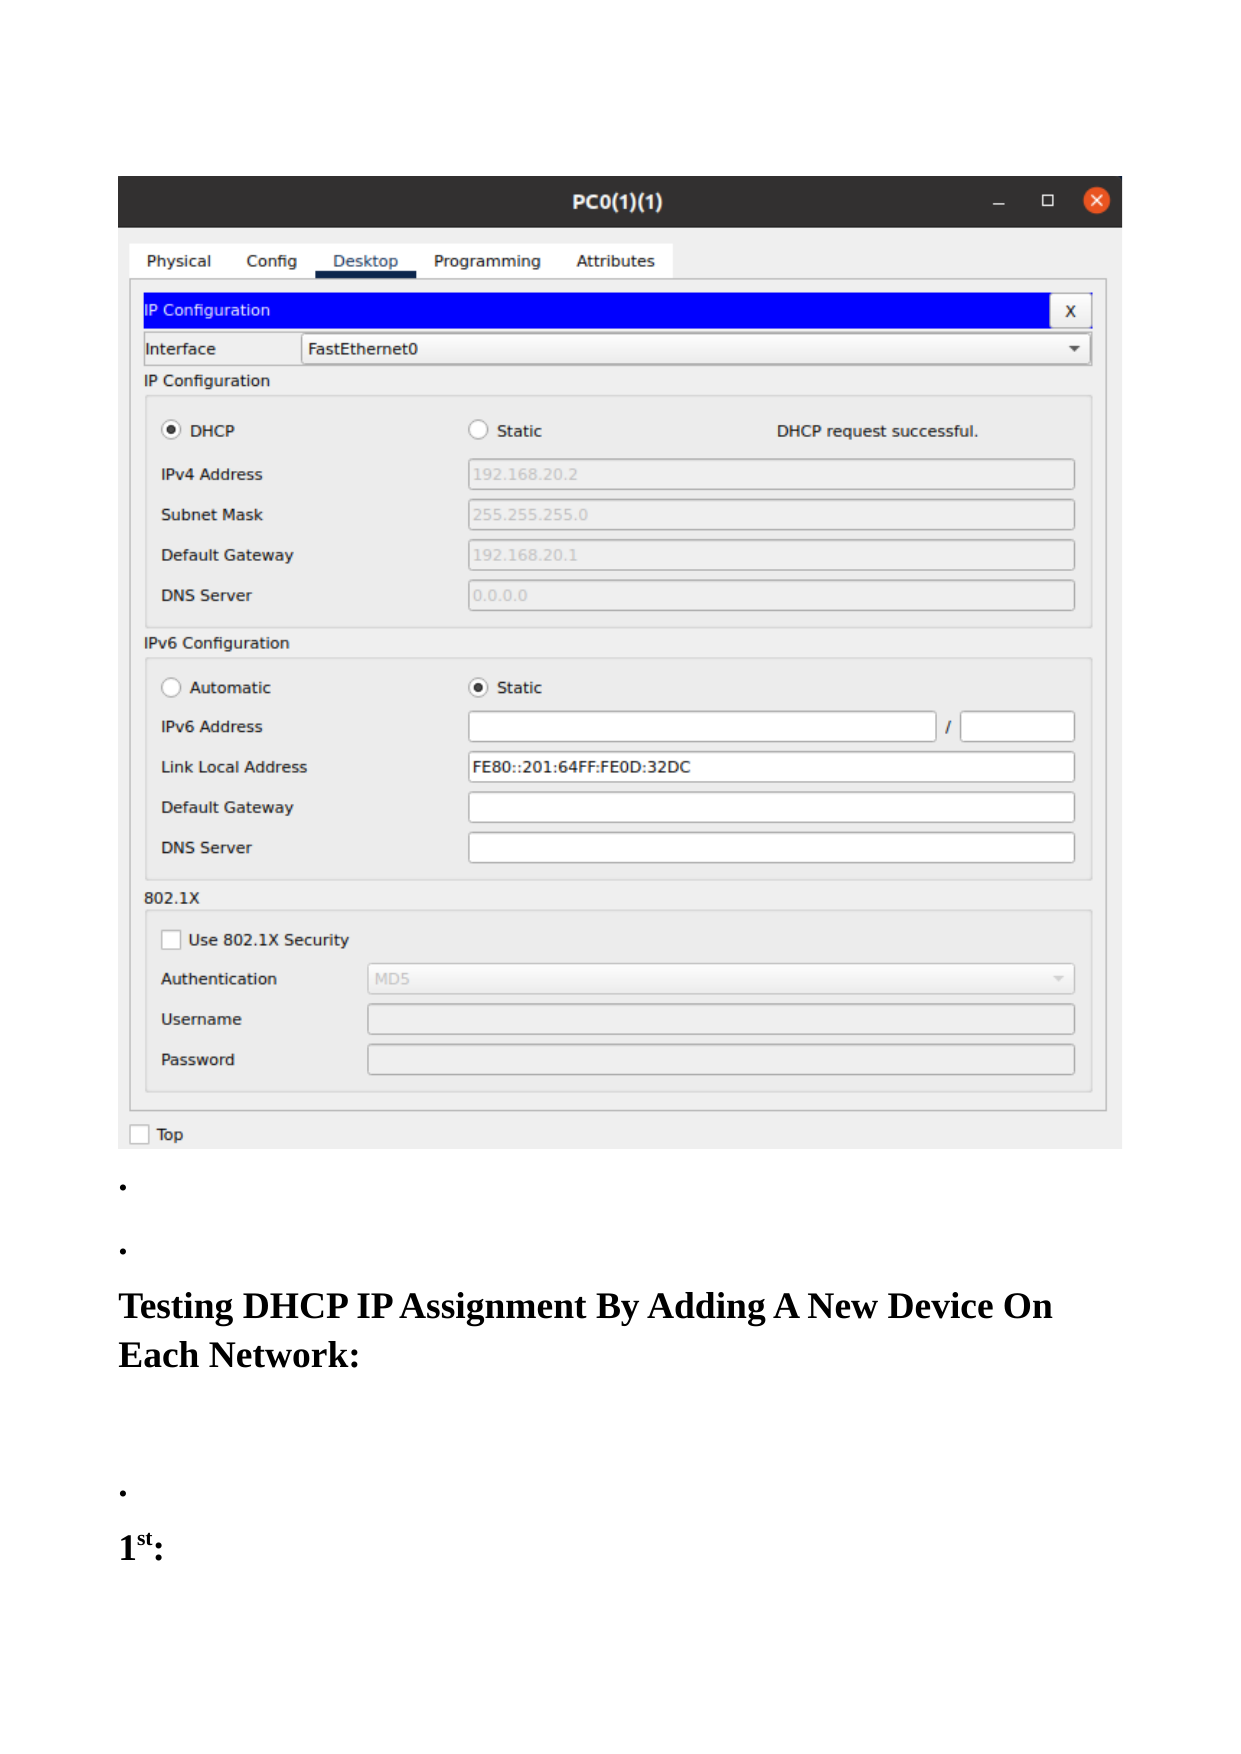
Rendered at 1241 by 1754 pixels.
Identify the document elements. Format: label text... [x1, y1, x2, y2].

text . [118, 1219, 1122, 1262]
picture [118, 176, 1123, 1149]
text . [118, 1461, 1122, 1504]
text . [118, 1149, 1122, 1198]
text 1st: [118, 1525, 1122, 1568]
text Testing DHCP IP Assignment By Adding A New Device On Each Network: [118, 1283, 1122, 1376]
